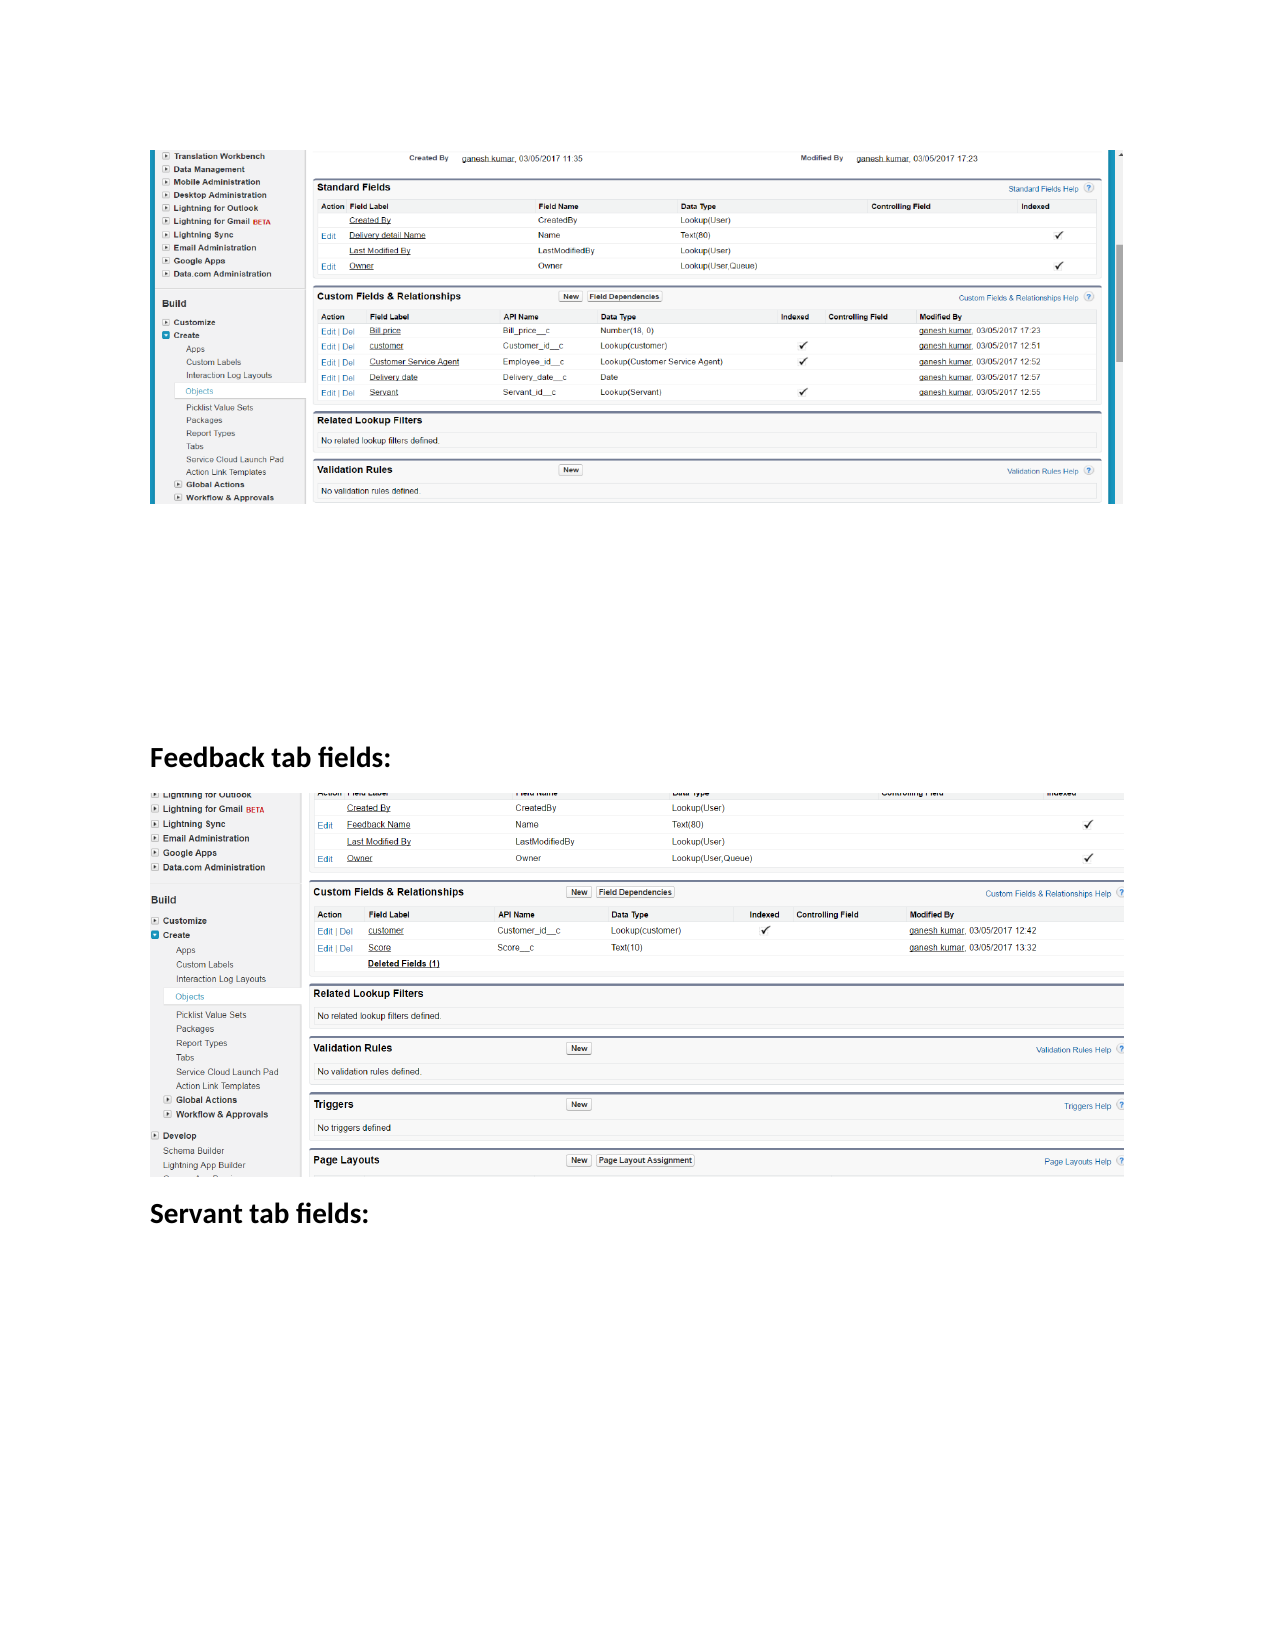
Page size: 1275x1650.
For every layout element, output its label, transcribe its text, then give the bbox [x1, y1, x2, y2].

text Feedback tab fields: [150, 739, 1125, 774]
text Servant tab fields: [150, 1195, 1125, 1231]
